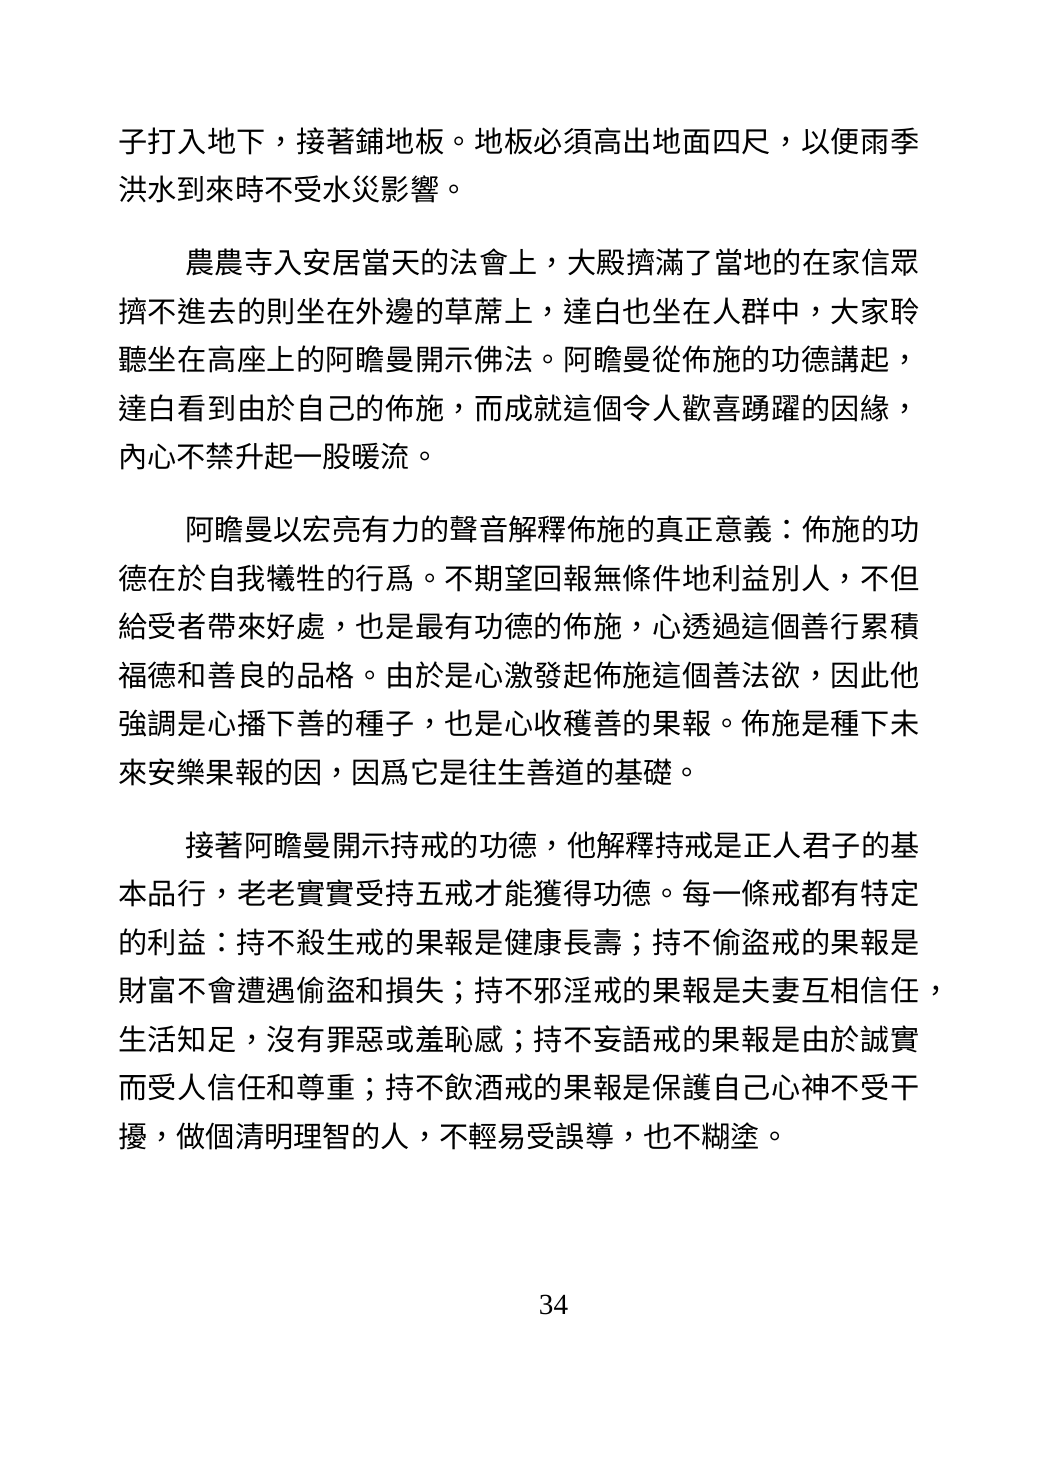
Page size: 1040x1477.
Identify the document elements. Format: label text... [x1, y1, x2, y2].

text 子打入地下，接著鋪地板。地板必須高出地面四尺，以便雨季洪水到來時不受水災影響。 [118, 118, 921, 209]
text 農農寺入安居當天的法會上，大殿擠滿了當地的在家信眾，擠不進去的則坐在外邊的草蓆上，達白也坐在人群中，大家聆聽坐在高座上的阿瞻曼開示佛法。阿瞻曼從佈施的功德講起，達白看到由於自己的佈施，而成就這個令人歡喜踴躍的因緣，內心不禁升起一股暖流。 [118, 239, 921, 476]
text 阿瞻曼以宏亮有力的聲音解釋佈施的真正意義：佈施的功德在於自我犧牲的行爲。不期望回報無條件地利益別人，不但給受者帶來好處，也是最有功德的佈施，心透過這個善行累積福德和善良的品格。由於是心激發起佈施這個善法欲，因此他強調是心播下善的種子，也是心收穫善的果報。佈施是種下未來安樂果報的因，因爲它是往生善道的基礎。 [118, 507, 921, 792]
text 接著阿瞻曼開示持戒的功德，他解釋持戒是正人君子的基本品行，老老實實受持五戒才能獲得功德。每一條戒都有特定的利益：持不殺生戒的果報是健康長壽；持不偷盜戒的果報是財富不會遭遇偷盜和損失；持不邪淫戒的果報是夫妻互相信任，生活知足，沒有罪惡或羞恥感；持不妄語戒的果報是由於誠實而受人信任和尊重；持不飲酒戒的果報是保護自己心神不受干擾，做個清明理智的人，不輕易受誤導，也不糊塗。 [118, 822, 921, 1156]
